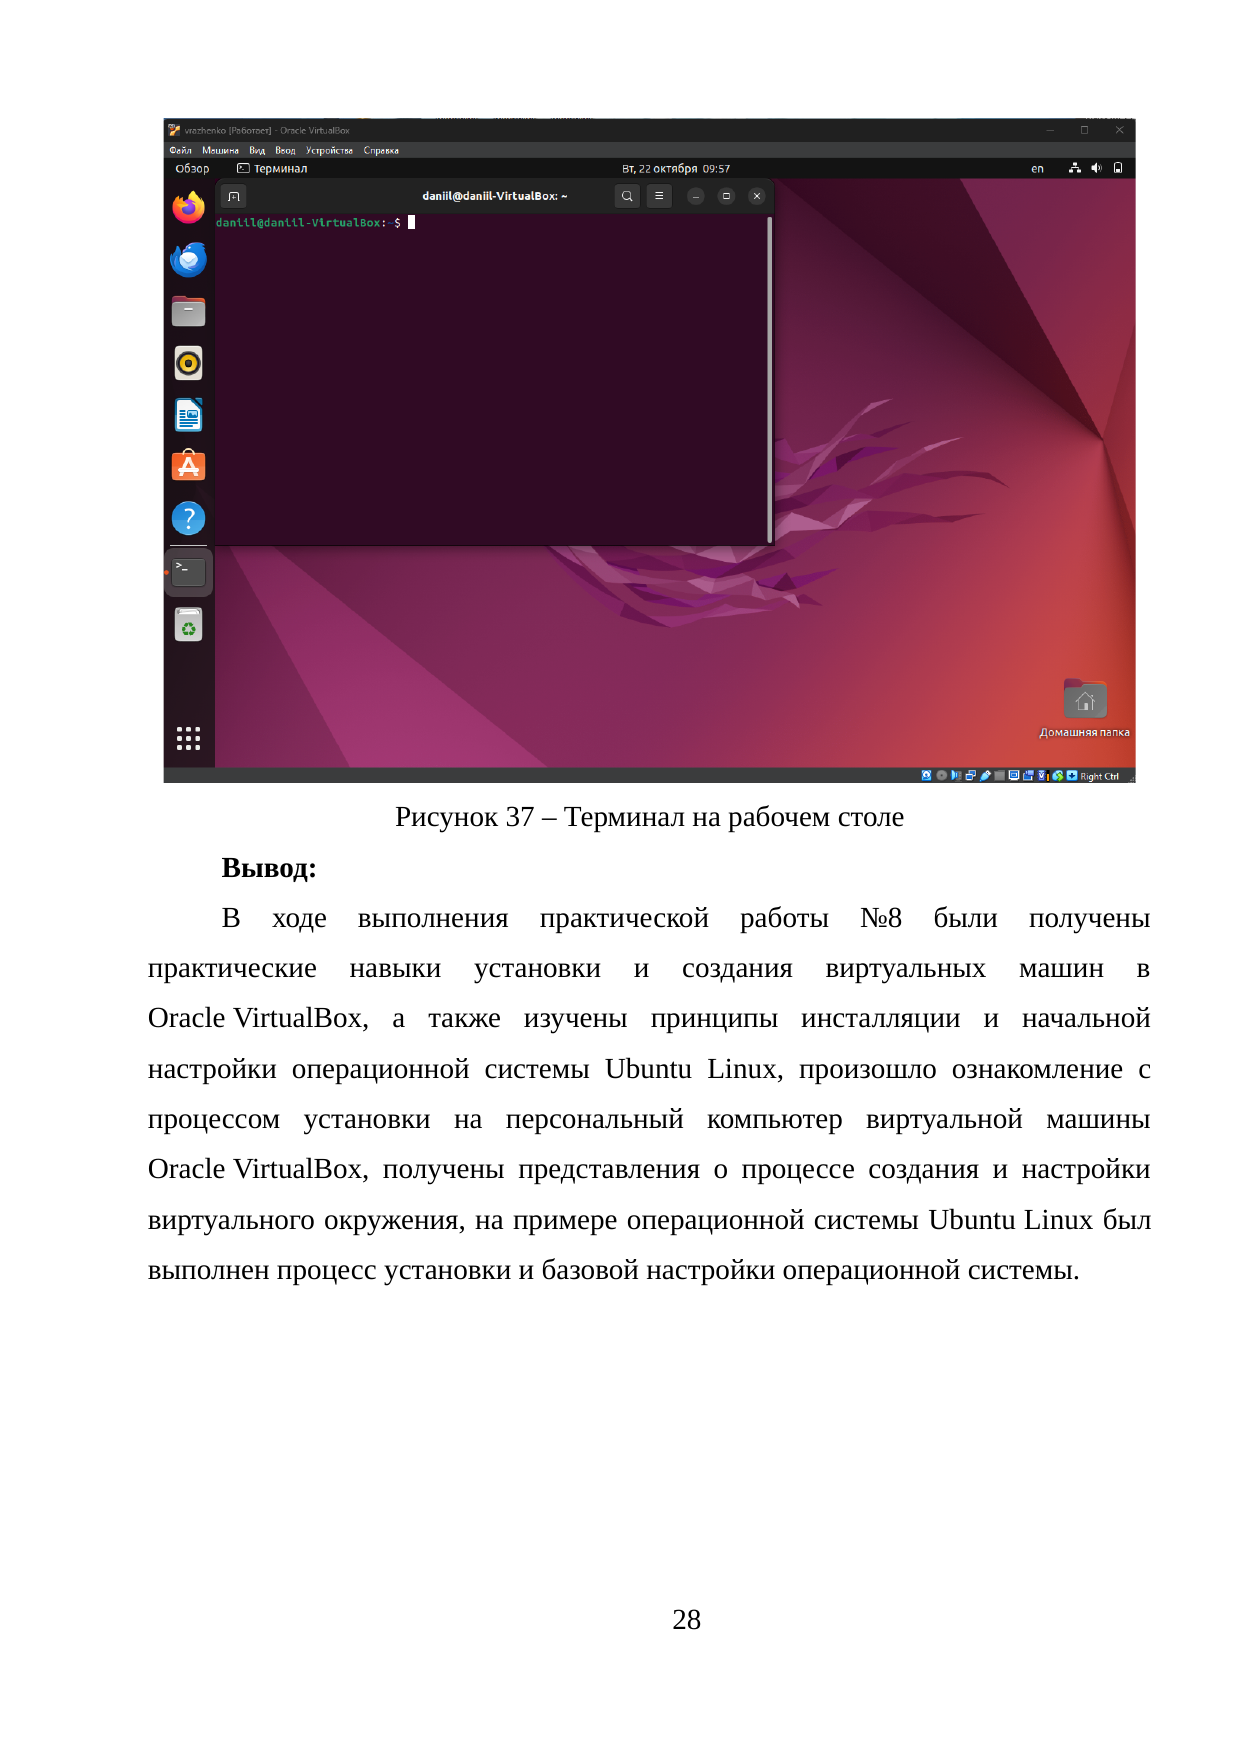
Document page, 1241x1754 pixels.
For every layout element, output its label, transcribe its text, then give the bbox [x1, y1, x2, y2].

text Вывод: [148, 850, 1152, 883]
text Рисунок 37 – Терминал на рабочем столе [164, 783, 1136, 833]
picture [163, 118, 1136, 783]
text В ходе выполнения практической работы №8 были получены практические навыки установки и создания виртуальных машин в Oracle VirtualBox, а также изучены принципы инсталляции и начальной настройки операционной системы Ubuntu Linux, произошло ознакомление с процессом установки на персональный компьютер виртуальной машины Oracle VirtualBox, получены представления о процессе создания и настройки виртуального окружения, на примере операционной системы Ubuntu Linux был выполнен процесс установки и базовой настройки операционной системы. [148, 900, 1152, 1286]
